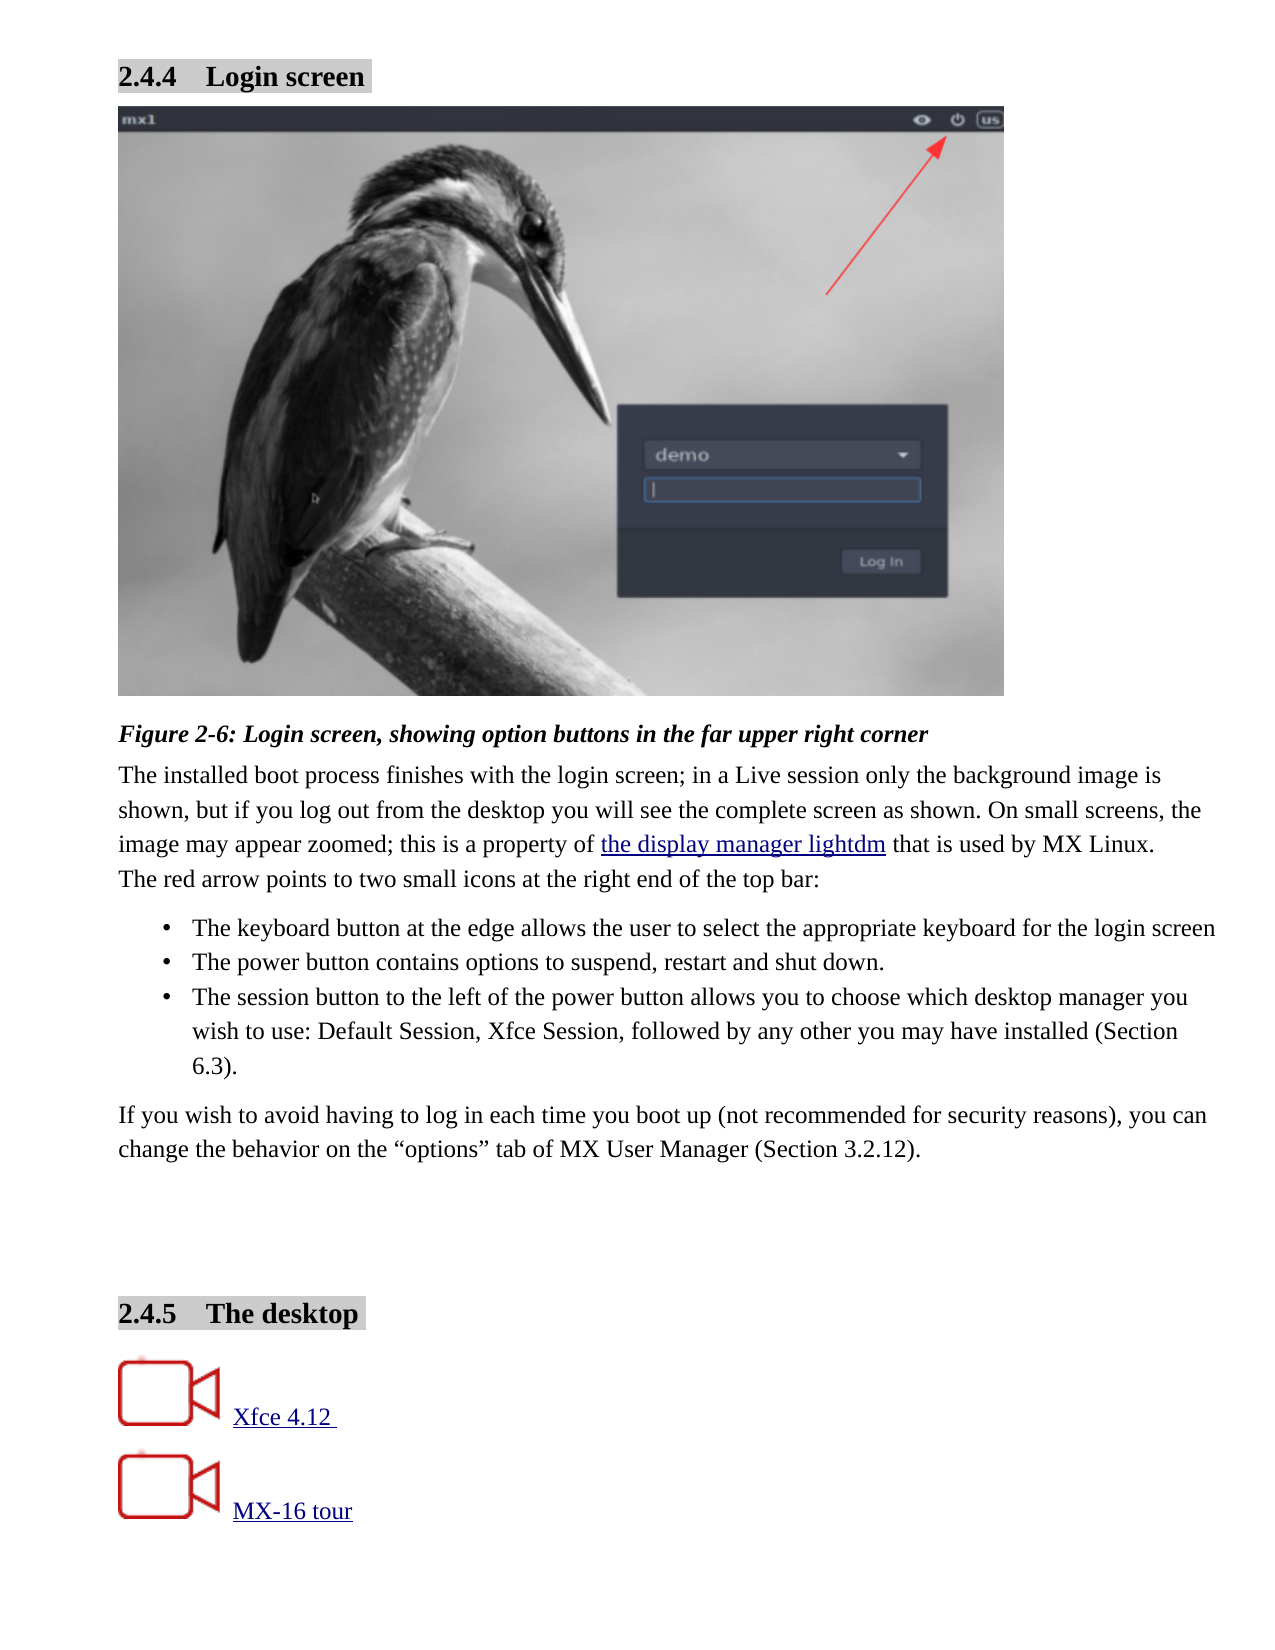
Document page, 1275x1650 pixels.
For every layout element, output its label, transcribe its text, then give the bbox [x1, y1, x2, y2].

list The power button contains options to suspend, restart and shut down. [162, 947, 1216, 976]
subtitle 2.4.5 The desktop [366, 1296, 1216, 1330]
picture [118, 1342, 220, 1426]
text The red arrow points to two small icons at the right end of the top bar: [118, 864, 1216, 893]
subtitle 2.4.4 Login screen [372, 59, 1216, 93]
text If you wish to avoid having to log in each time you boot up (not recommended for security reasons), you can change the behavior on the “options” tab of MX User Manager (Section 3.2.12). [118, 1100, 1216, 1163]
text Xfce 4.12 [118, 1342, 1216, 1431]
text Figure 2-6: Login screen, showing option buttons in the far upper right corner [118, 719, 1216, 748]
text MX-16 tour [118, 1436, 1216, 1524]
text The installed boot process finishes with the login screen; in a Live session only the background image is shown, but if you log out from the desktop you will see the complete screen as shown. On small screens, the image may appear zoomed; this is a property of the display manager lightdm that is used by MX Linux. [118, 761, 1216, 858]
picture [118, 105, 1004, 696]
list The session button to the left of the power button allows you to choose which desktop manager you wish to use: Default Session, Xfce Session, followed by any other you may have installed (Section 6.3). [162, 982, 1216, 1080]
list The keyboard button at the edge allows the user to select the appropriate keyboard for the login screen [162, 913, 1216, 942]
picture [118, 1436, 220, 1519]
